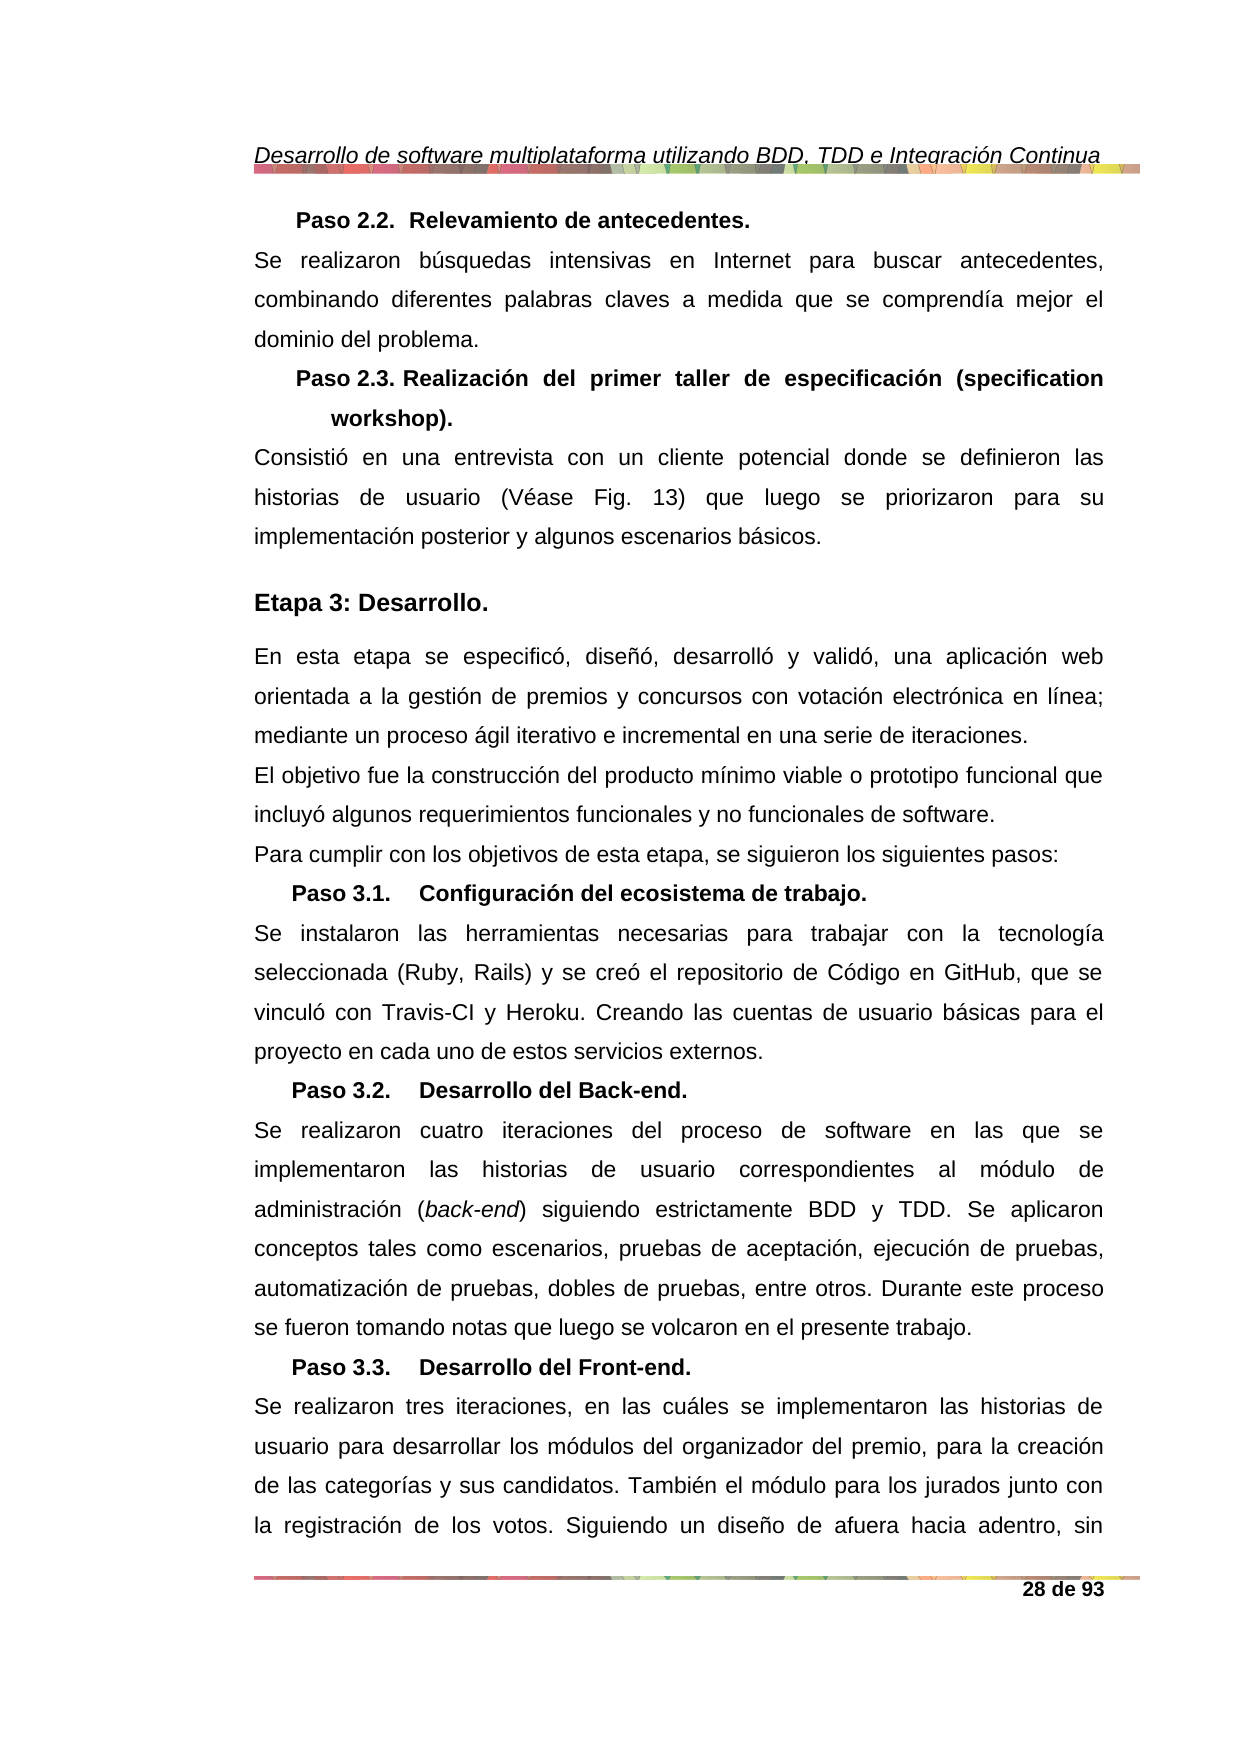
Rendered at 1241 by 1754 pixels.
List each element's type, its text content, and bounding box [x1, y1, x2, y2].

list Desarrollo del Back-end. [291, 1077, 1104, 1104]
list Desarrollo del Front-end. [291, 1354, 1104, 1380]
subtitle Etapa 3: Desarrollo. [254, 588, 1104, 616]
text Se realizaron búsquedas intensivas en Internet para buscar antecedentes, combinando diferentes palabras claves a medida que se comprendía mejor el dominio del problema. [254, 247, 1104, 352]
text Para cumplir con los objetivos de esta etapa, se siguieron los siguientes pasos: [254, 841, 1104, 867]
text El objetivo fue la construcción del producto mínimo viable o prototipo funcional que incluyó algunos requerimientos funcionales y no funcionales de software. [254, 762, 1104, 827]
text Se instalaron las herramientas necesarias para trabajar con la tecnología seleccionada (Ruby, Rails) y se creó el repositorio de Código en GitHub, que se vinculó con Travis-CI y Heroku. Creando las cuentas de usuario básicas para el proyecto en cada uno de estos servicios externos. [254, 919, 1104, 1064]
list Configuración del ecosistema de trabajo. [291, 880, 1104, 906]
text En esta etapa se especificó, diseñó, desarrolló y validó, una aplicación web orientada a la gestión de premios y concursos con votación electrónica en línea; mediante un proceso ágil iterativo e incremental en una serie de iteraciones. [254, 643, 1104, 748]
text Se realizaron tres iteraciones, en las cuáles se implementaron las historias de usuario para desarrollar los módulos del organizador del premio, para la creación de las categorías y sus candidatos. También el módulo para los jurados junto con la registración de los votos. Siguiendo un diseño de afuera hacia adentro, sin [254, 1393, 1104, 1538]
list Relevamiento de antecedentes. [289, 207, 1104, 234]
text Consistió en una entrevista con un cliente potencial donde se definieron las historias de usuario (Véase Fig. 13) que luego se priorizaron para su implementación posterior y algunos escenarios básicos. [254, 444, 1104, 549]
list Realización del primer taller de especificación (specification workshop). [289, 365, 1104, 431]
text Se realizaron cuatro iteraciones del proceso de software en las que se implementaron las historias de usuario correspondientes al módulo de administración (back-end) siguiendo estrictamente BDD y TDD. Se aplicaron conceptos tales como escenarios, pruebas de aceptación, ejecución de pruebas, automatización de pruebas, dobles de pruebas, entre otros. Durante este proceso se fueron tomando notas que luego se volcaron en el presente trabajo. [254, 1117, 1104, 1341]
